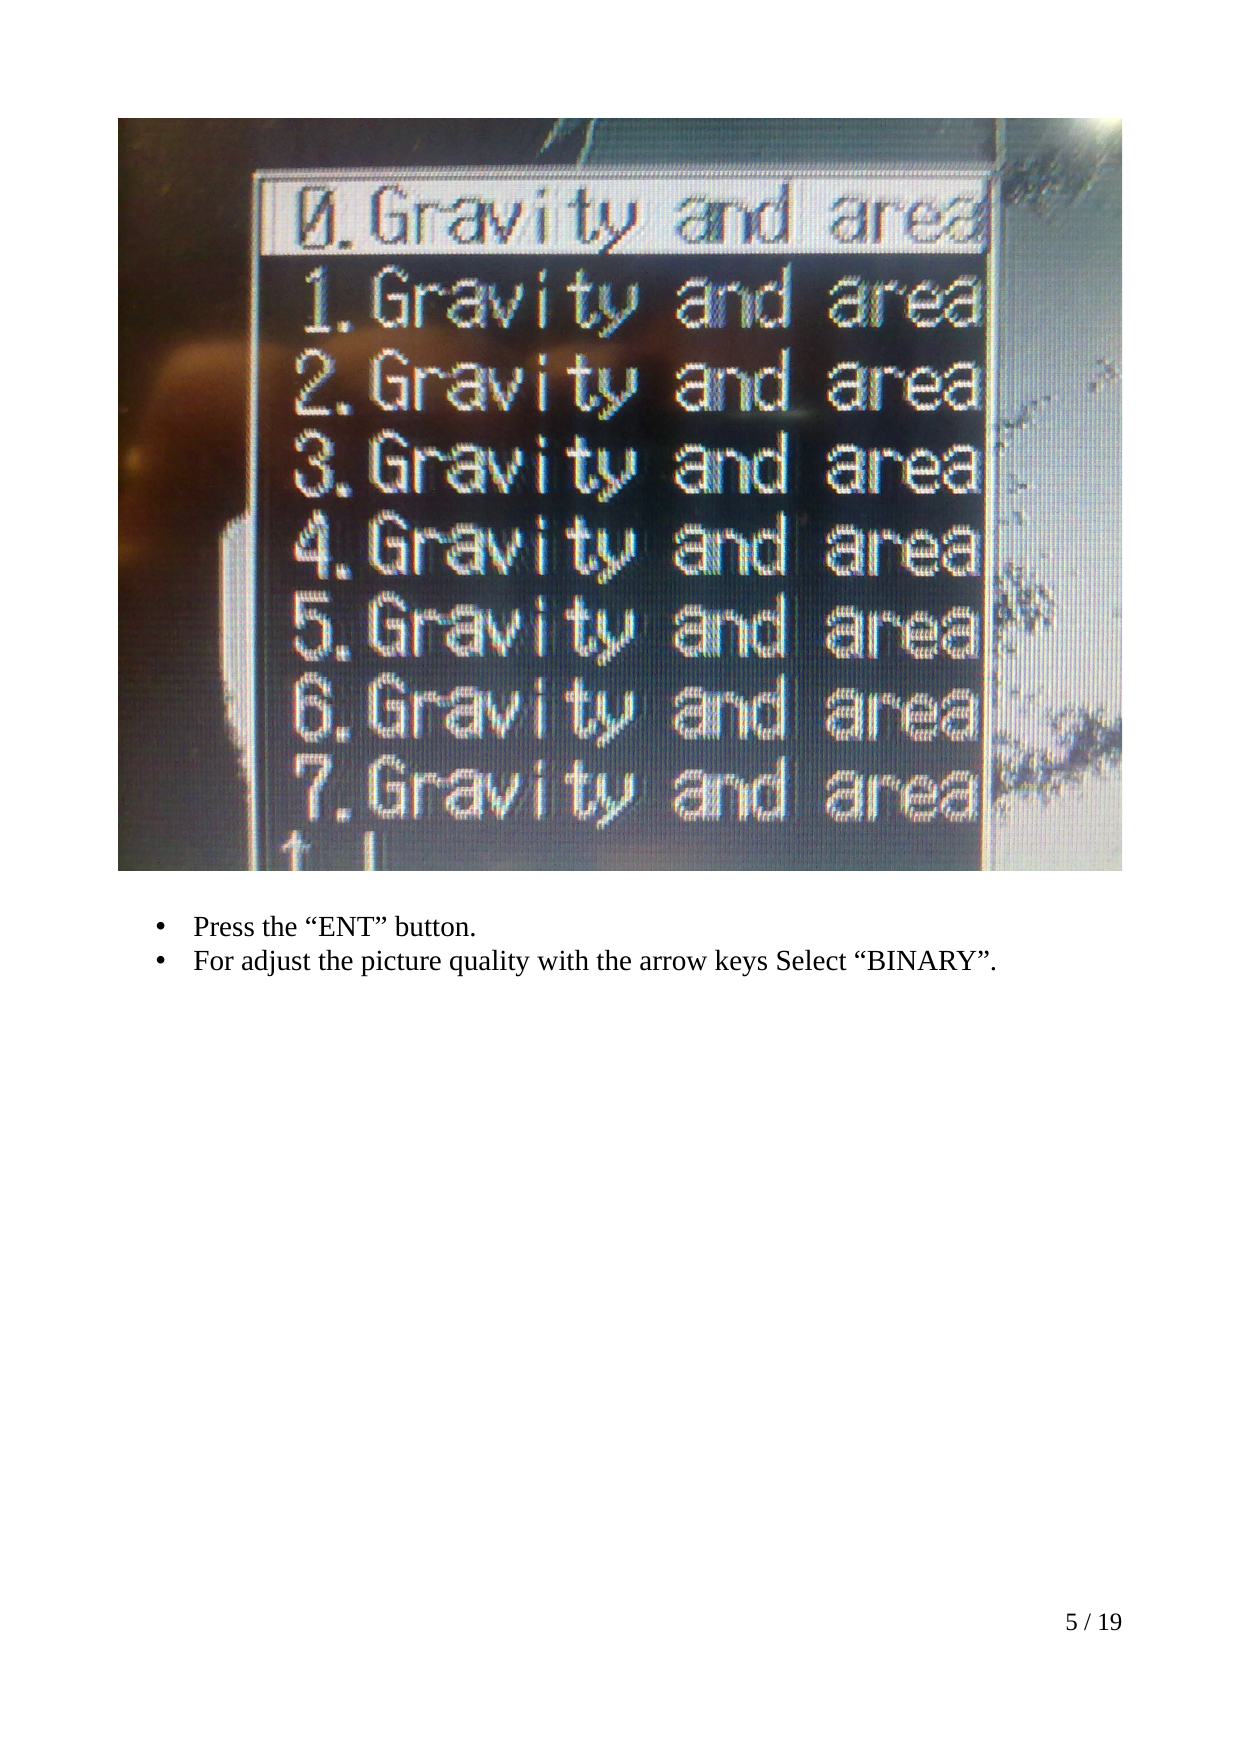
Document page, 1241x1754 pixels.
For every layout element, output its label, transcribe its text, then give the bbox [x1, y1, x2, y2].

list Press the “ENT” button. [156, 909, 1122, 943]
picture [118, 118, 1123, 871]
list For adjust the picture quality with the arrow keys Select “BINARY”. [156, 943, 1122, 977]
